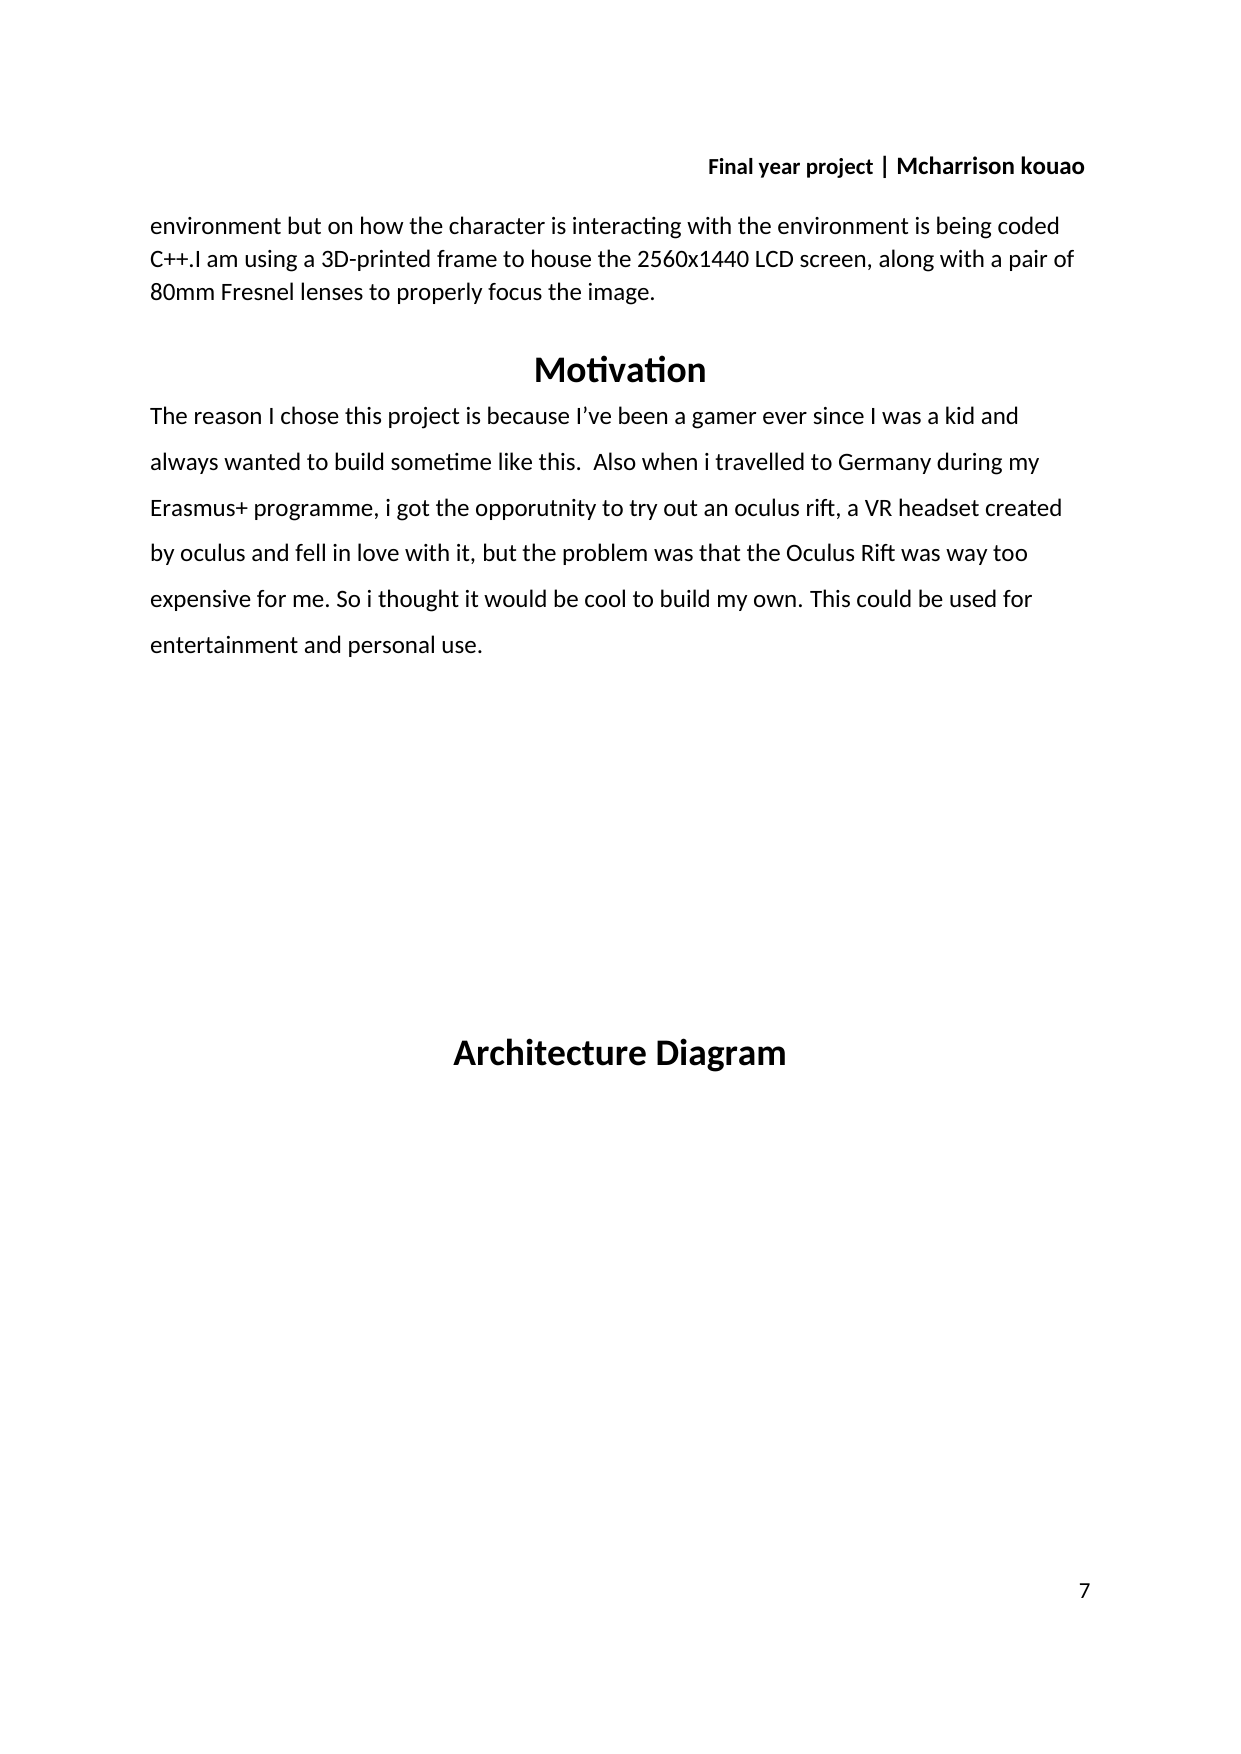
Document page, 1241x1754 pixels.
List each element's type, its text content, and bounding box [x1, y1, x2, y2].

subtitle Architecture Diagram [150, 1029, 1090, 1075]
text The reason I chose this project is because I’ve been a gamer ever since I was a kid and always wanted to build sometime like this. Also when i travelled to Germany during my Erasmus+ programme, i got the opporutnity to try out an oculus rift, a VR headset created by oculus and fell in love with it, but the problem was that the Oculus Rift was way too expensive for me. So i thought it would be cool to build my own. This could be used for entertainment and personal use. [150, 400, 1090, 659]
subtitle Motivation [150, 346, 1090, 392]
text environment but on how the character is interacting with the environment is being coded C++.I am using a 3D-printed frame to house the 2560x1440 LCD screen, along with a pair of 80mm Fresnel lenses to properly focus the image. [150, 210, 1090, 306]
